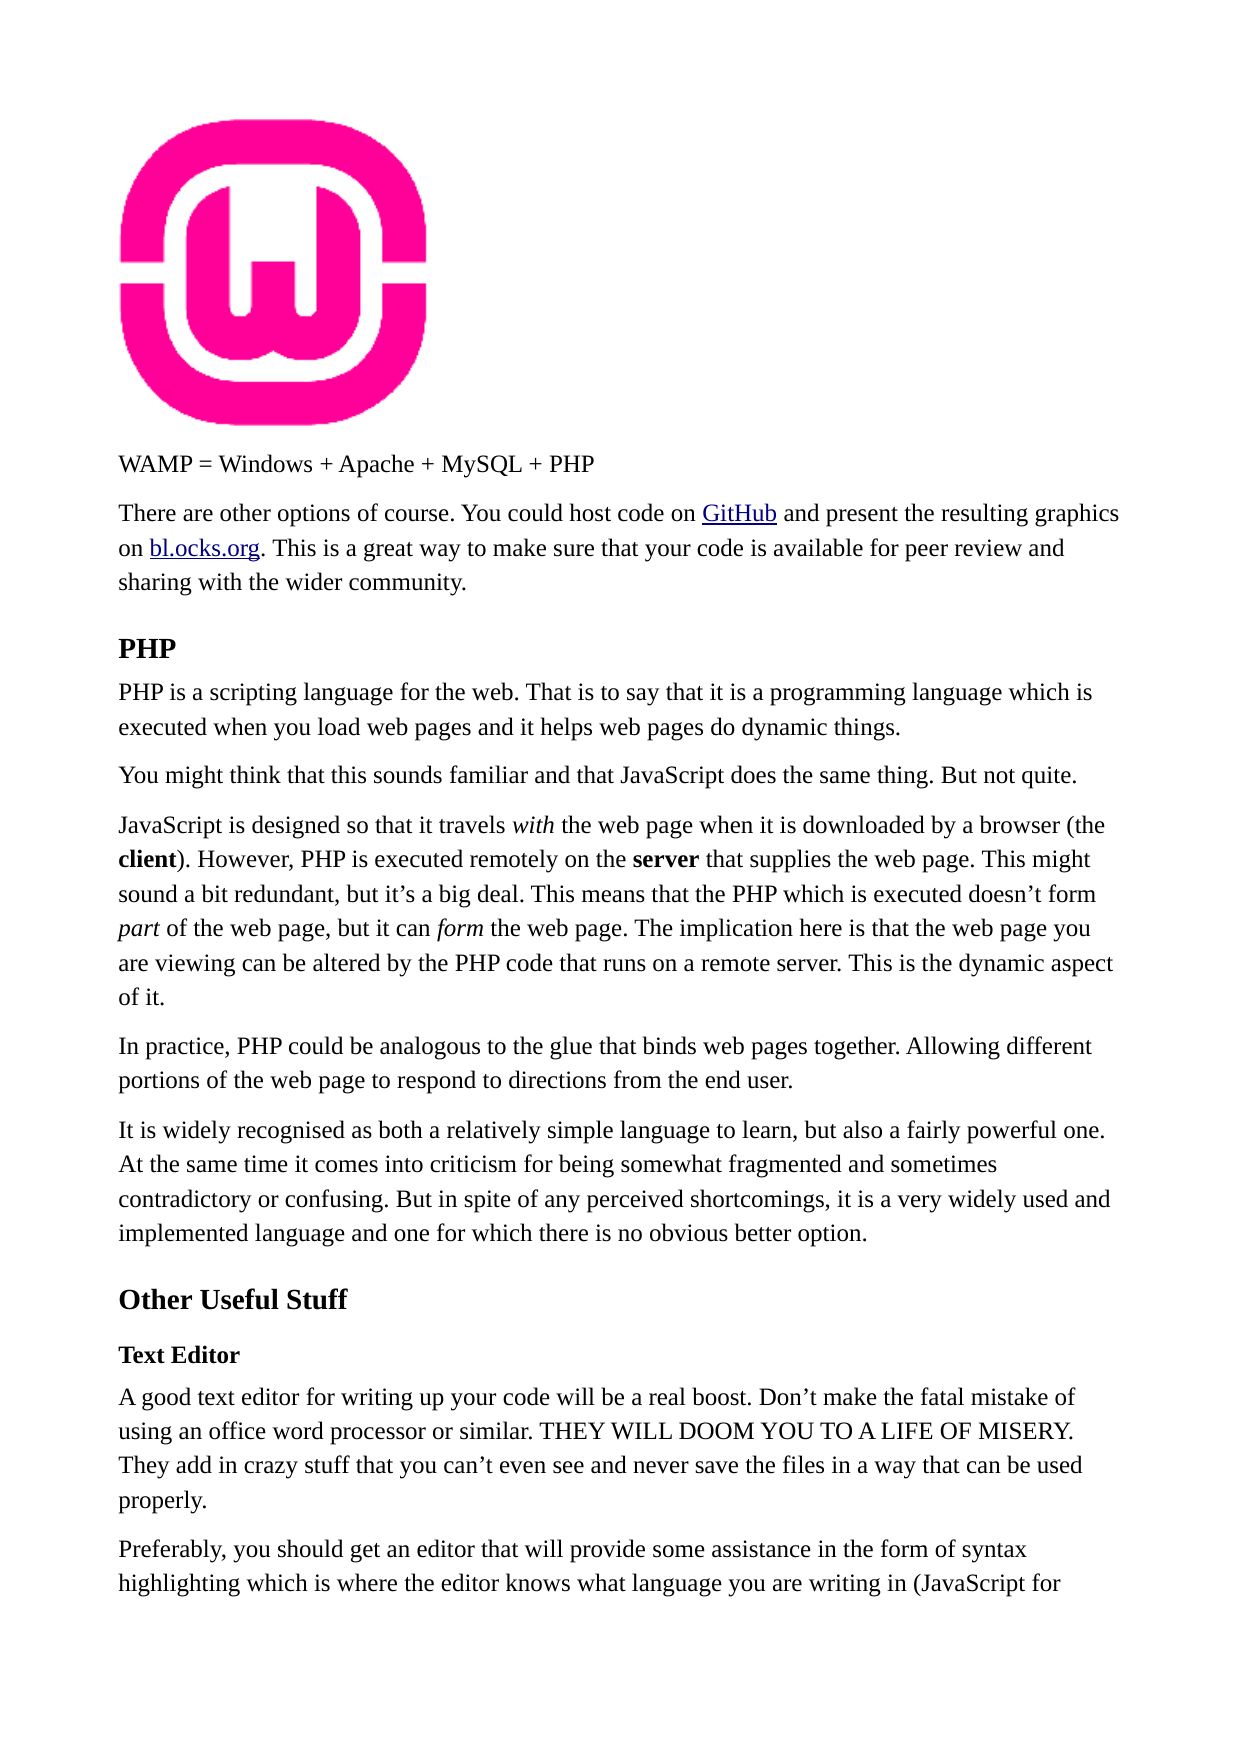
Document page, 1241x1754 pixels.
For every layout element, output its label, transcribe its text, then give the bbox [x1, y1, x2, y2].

text You might think that this sounds familiar and that JavaScript does the same thing. But not quite. [118, 761, 1122, 789]
text There are other options of course. You could host code on GitHub and present the resulting graphics on bl.ocks.org. This is a great way to make sure that your code is available for peer review and sharing with the wider community. [118, 498, 1122, 596]
text It is widely recognised as both a relatively simple language to learn, but also a fairly powerful one. At the same time it comes into criticism for being somewhat fragmented and sometimes contradictory or confusing. But in spite of any perceived shortcomings, it is a very widely used and implemented language and one for which there is no obvious better option. [118, 1115, 1122, 1247]
subtitle Other Useful Stuff [118, 1282, 1122, 1315]
text Preferably, you should get an editor that will provide some assistance in the form of syntax highlighting which is where the editor knows what language you are writing in (JavaScript for [118, 1534, 1122, 1597]
picture [118, 118, 431, 429]
subtitle PHP [118, 631, 1122, 664]
text In practice, PHP could be analogous to the glue that binds web pages together. Allowing different portions of the web page to respond to directions from the end user. [118, 1031, 1122, 1094]
text WAMP = Windows + Apache + MySQL + PHP [118, 449, 1122, 478]
text PHP is a scripting language for the web. That is to say that it is a programming language which is executed when you load web pages and it helps web pages do dynamic things. [118, 677, 1122, 740]
text JavaScript is designed so that it travels with the web page when it is downloaded by a browser (the client). However, PHP is executed remotely on the server that supplies the web page. This might sound a bit redundant, but it’s a big deal. This means that the PHP which is executed doesn’t form part of the web page, but it can form the web page. The implication here is that the web page you are viewing can be altered by the PHP code that runs on a remote server. This is the dynamic aspect of it. [118, 810, 1122, 1011]
text A good text editor for writing up your code will be a real boost. Don’t make the fatal mistake of using an office word processor or similar. THEY WILL DOOM YOU TO A LIFE OF MISERY. They add in crazy stuff that you can’t even see and never save the files in a way that can be used properly. [118, 1382, 1122, 1514]
subtitle Text Editor [118, 1340, 1122, 1369]
